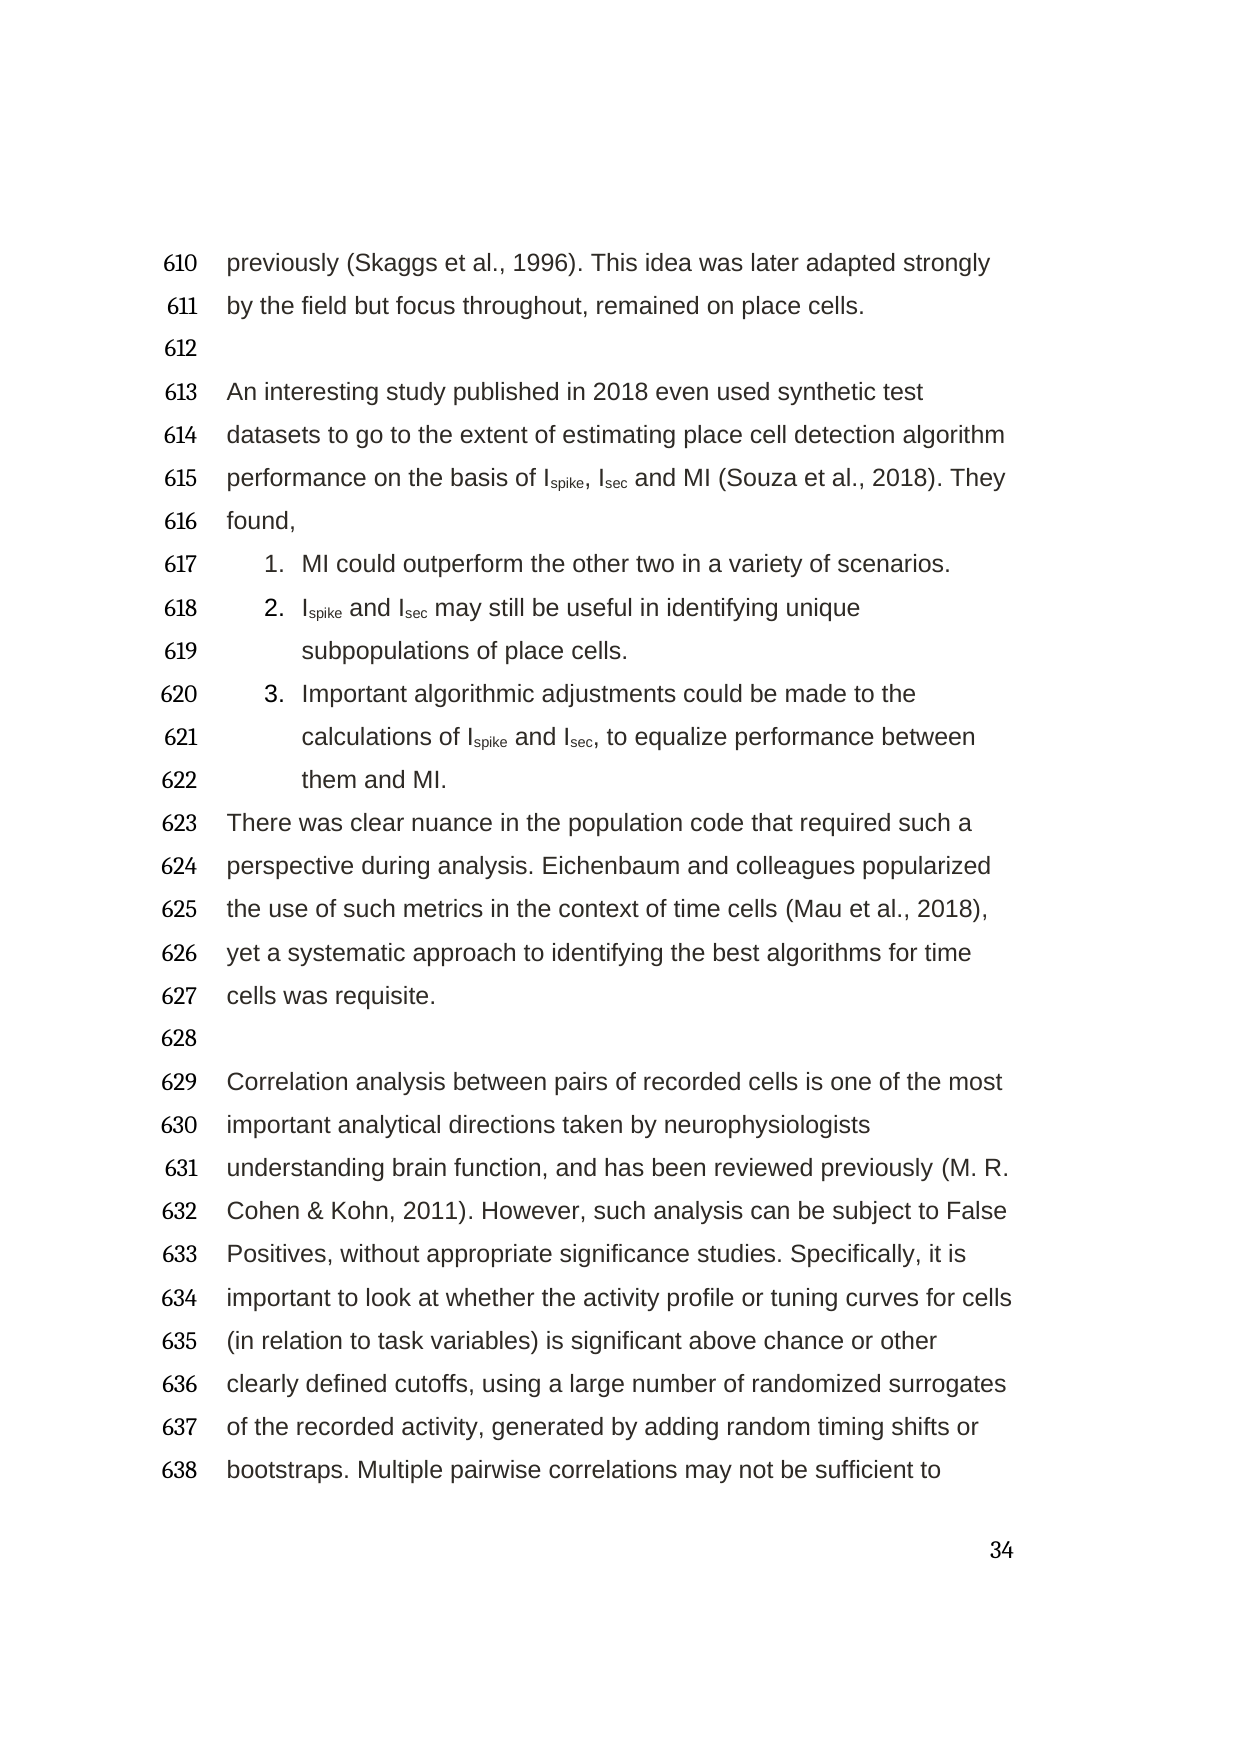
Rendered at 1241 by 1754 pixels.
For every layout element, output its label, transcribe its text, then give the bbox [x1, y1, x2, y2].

text previously (Skaggs et al., 1996)⁠. This idea was later adapted strongly by the field but focus throughout, remained on place cells. [226, 248, 1014, 319]
list MI could outperform the other two in a variety of scenarios. [264, 549, 1014, 578]
text There was clear nuance in the population code that required such a perspective during analysis. Eichenbaum and colleagues popularized the use of such metrics in the context of time cells (Mau et al., 2018)⁠, yet a systematic approach to identifying the best algorithms for time cells was requisite. [226, 808, 1014, 1009]
text Correlation analysis between pairs of recorded cells is one of the most important analytical directions taken by neurophysiologists understanding brain function, and has been reviewed previously (M. R. Cohen & Kohn, 2011)⁠. However, such analysis can be subject to False Positives, without appropriate significance studies. Specifically, it is important to look at whether the activity profile or tuning curves for cells (in relation to task variables) is significant above chance or other clearly defined cutoffs, using a large number of randomized surrogates of the recorded activity, generated by adding random timing shifts or bootstraps. Multiple pairwise correlations may not be sufficient to [226, 1067, 1014, 1484]
text An interesting study published in 2018 even used synthetic test datasets to go to the extent of estimating place cell detection algorithm performance on the basis of Ispike, Isec and MI (Souza et al., 2018)⁠. They found, [226, 377, 1014, 535]
list Ispike and Isec may still be useful in identifying unique subpopulations of place cells. [264, 593, 1014, 664]
list Important algorithmic adjustments could be made to the calculations of Ispike and Isec, to equalize performance between them and MI. [264, 679, 1014, 794]
